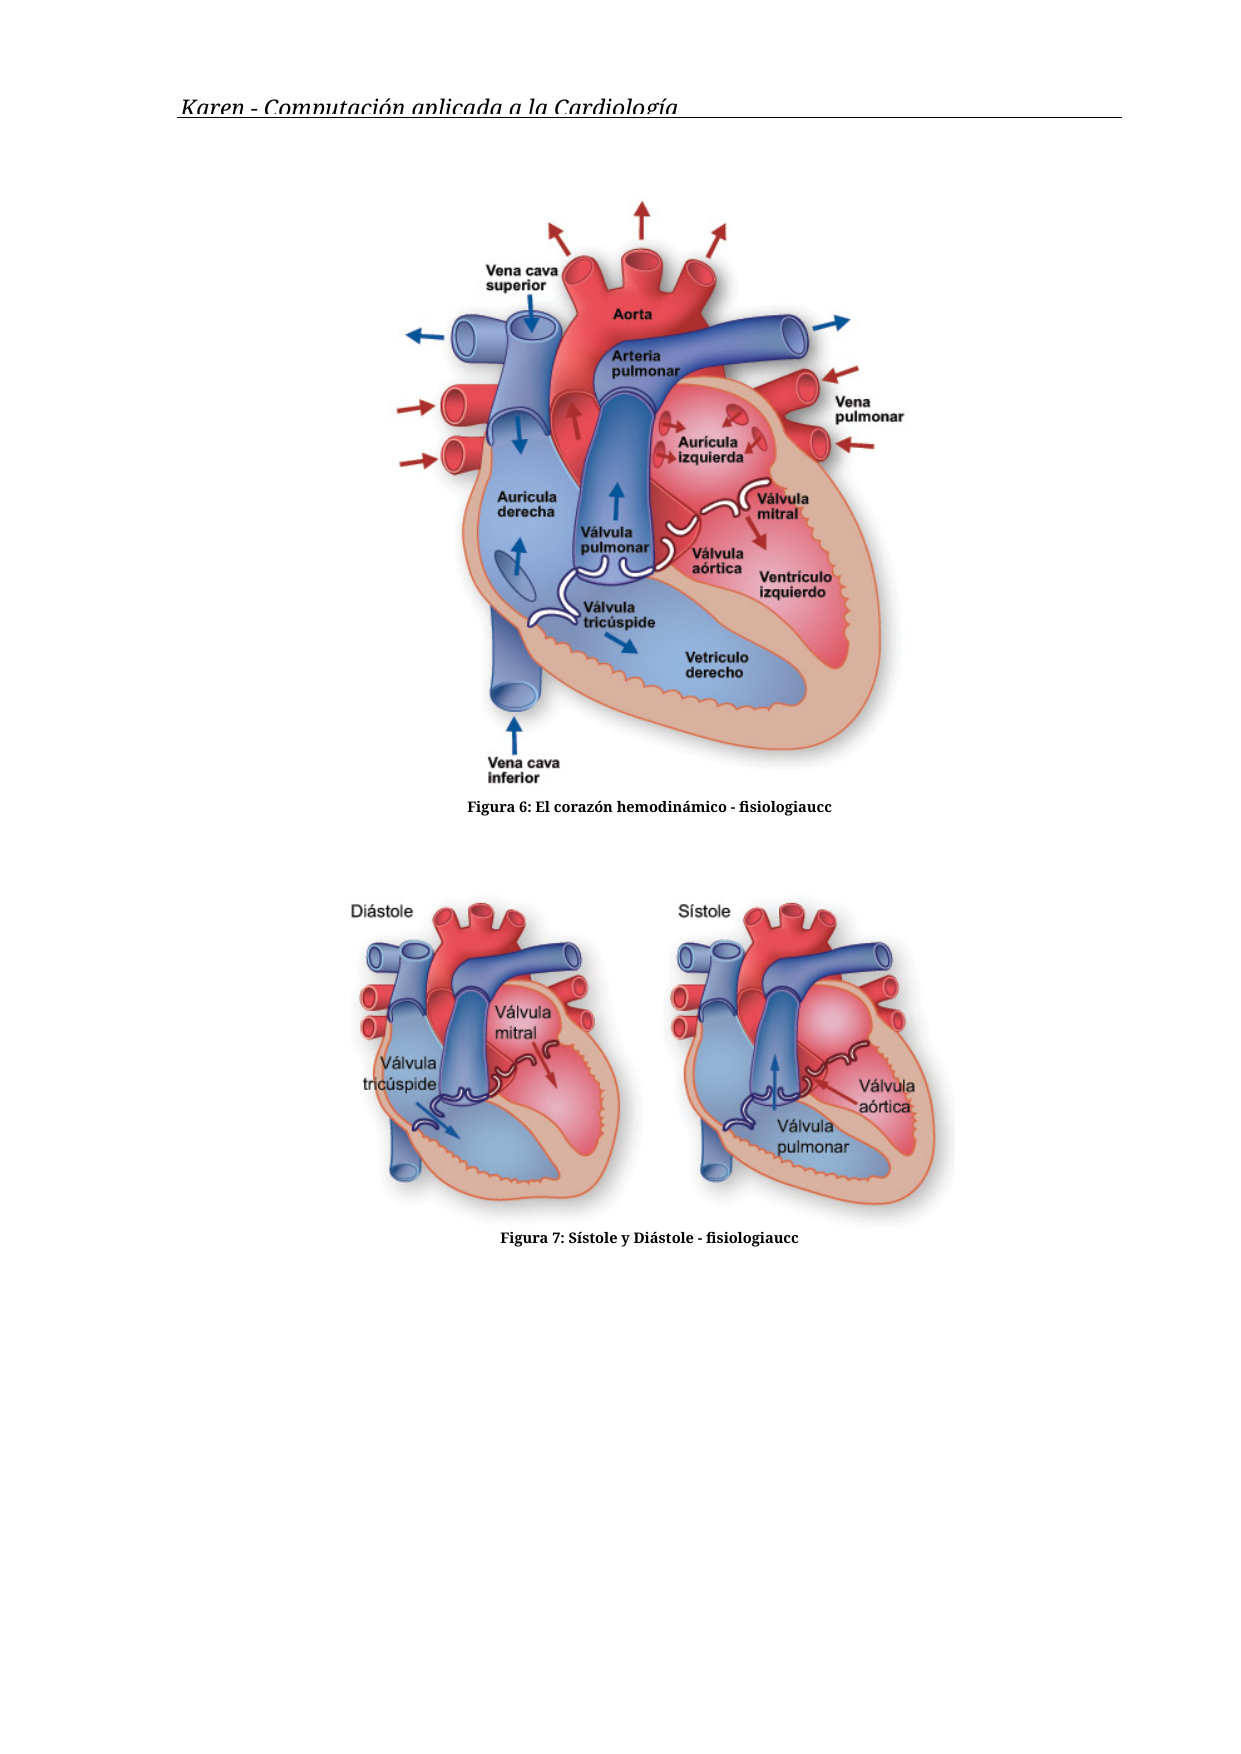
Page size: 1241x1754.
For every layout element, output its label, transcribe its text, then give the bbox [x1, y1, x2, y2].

picture [388, 189, 911, 792]
text [344, 881, 955, 889]
text Figura 7: Sístole y Diástole - fisiologiaucc [344, 1228, 955, 1248]
picture [343, 889, 956, 1228]
text Figura 6: El corazón hemodinámico - fisiologiaucc [389, 792, 910, 816]
